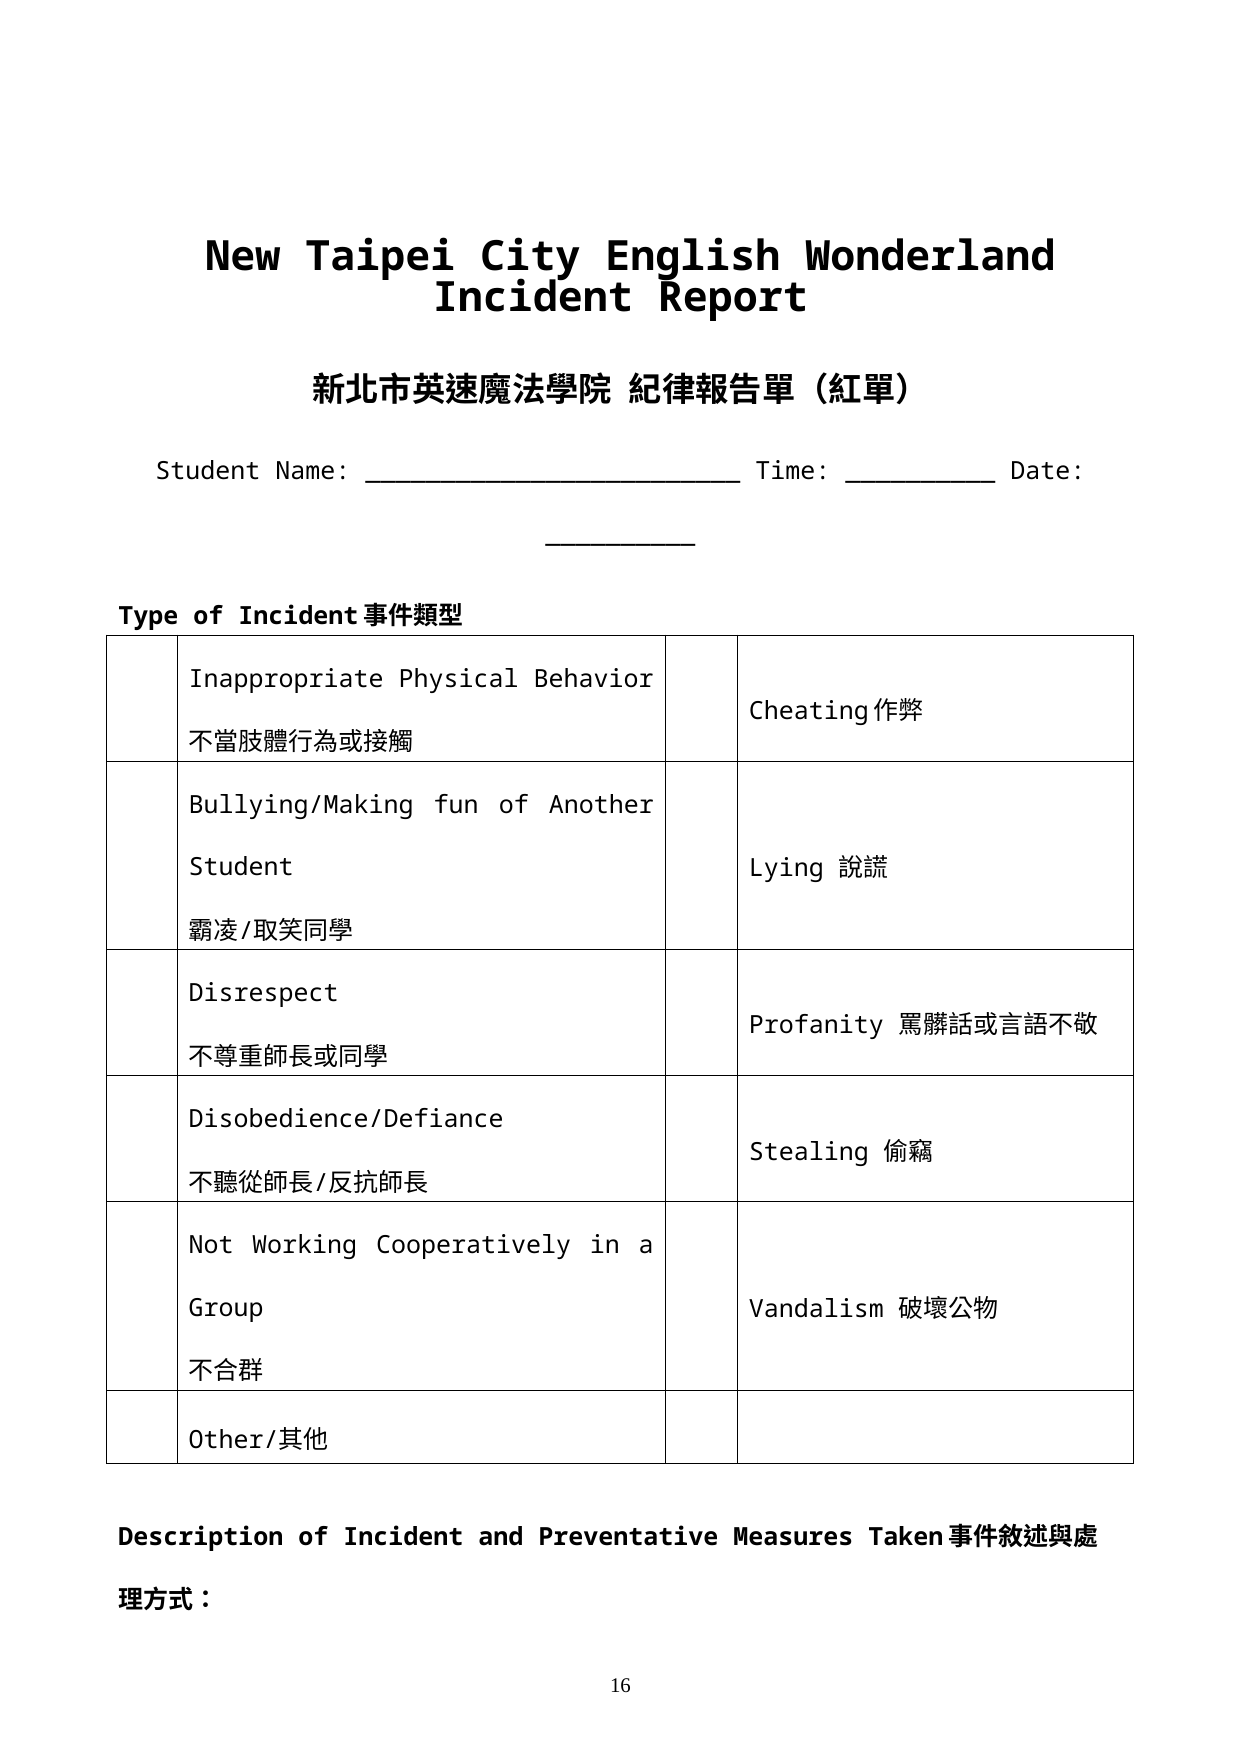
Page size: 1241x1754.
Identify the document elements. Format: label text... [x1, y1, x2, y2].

table_header Inappropriate Physical Behavior 不當肢體行為或接觸 [178, 636, 665, 761]
table_cell [107, 1076, 177, 1201]
table_cell Not Working Cooperatively in a Group 不合群 [178, 1202, 665, 1390]
table_cell [666, 1202, 737, 1390]
text New Taipei City English Wonderland Incident Report [118, 237, 1122, 320]
table_header [666, 636, 737, 761]
table_cell [666, 762, 737, 949]
text Type of Incident事件類型 [118, 572, 1122, 634]
text 新北市英速魔法學院 紀律報告單（紅單） [118, 368, 1122, 409]
table_header Cheating作弊 [738, 636, 1133, 761]
text Description of Incident and Preventative Measures Taken事件敘述與處理方式： [118, 1493, 1122, 1618]
table_cell Bullying/Making fun of Another Student 霸凌/取笑同學 [178, 762, 665, 949]
table_cell Profanity 罵髒話或言語不敬 [738, 950, 1133, 1075]
table_cell [107, 762, 177, 949]
table_cell [107, 1202, 177, 1390]
table_cell [666, 1076, 737, 1201]
table_cell [107, 950, 177, 1075]
table_cell [738, 1391, 1133, 1463]
table_cell Disrespect 不尊重師長或同學 [178, 950, 665, 1075]
table_cell [107, 1391, 177, 1463]
table_cell Vandalism 破壞公物 [738, 1202, 1133, 1390]
table_header [107, 636, 177, 761]
table_cell Disobedience/Defiance 不聽從師長/反抗師長 [178, 1076, 665, 1201]
text Student Name: _________________________ Time: __________ Date: __________ [118, 428, 1122, 553]
table_cell [666, 950, 737, 1075]
table_cell Stealing 偷竊 [738, 1076, 1133, 1201]
table_cell Other/其他 [178, 1391, 665, 1463]
table_cell [666, 1391, 737, 1463]
table_cell Lying 說謊 [738, 762, 1133, 949]
